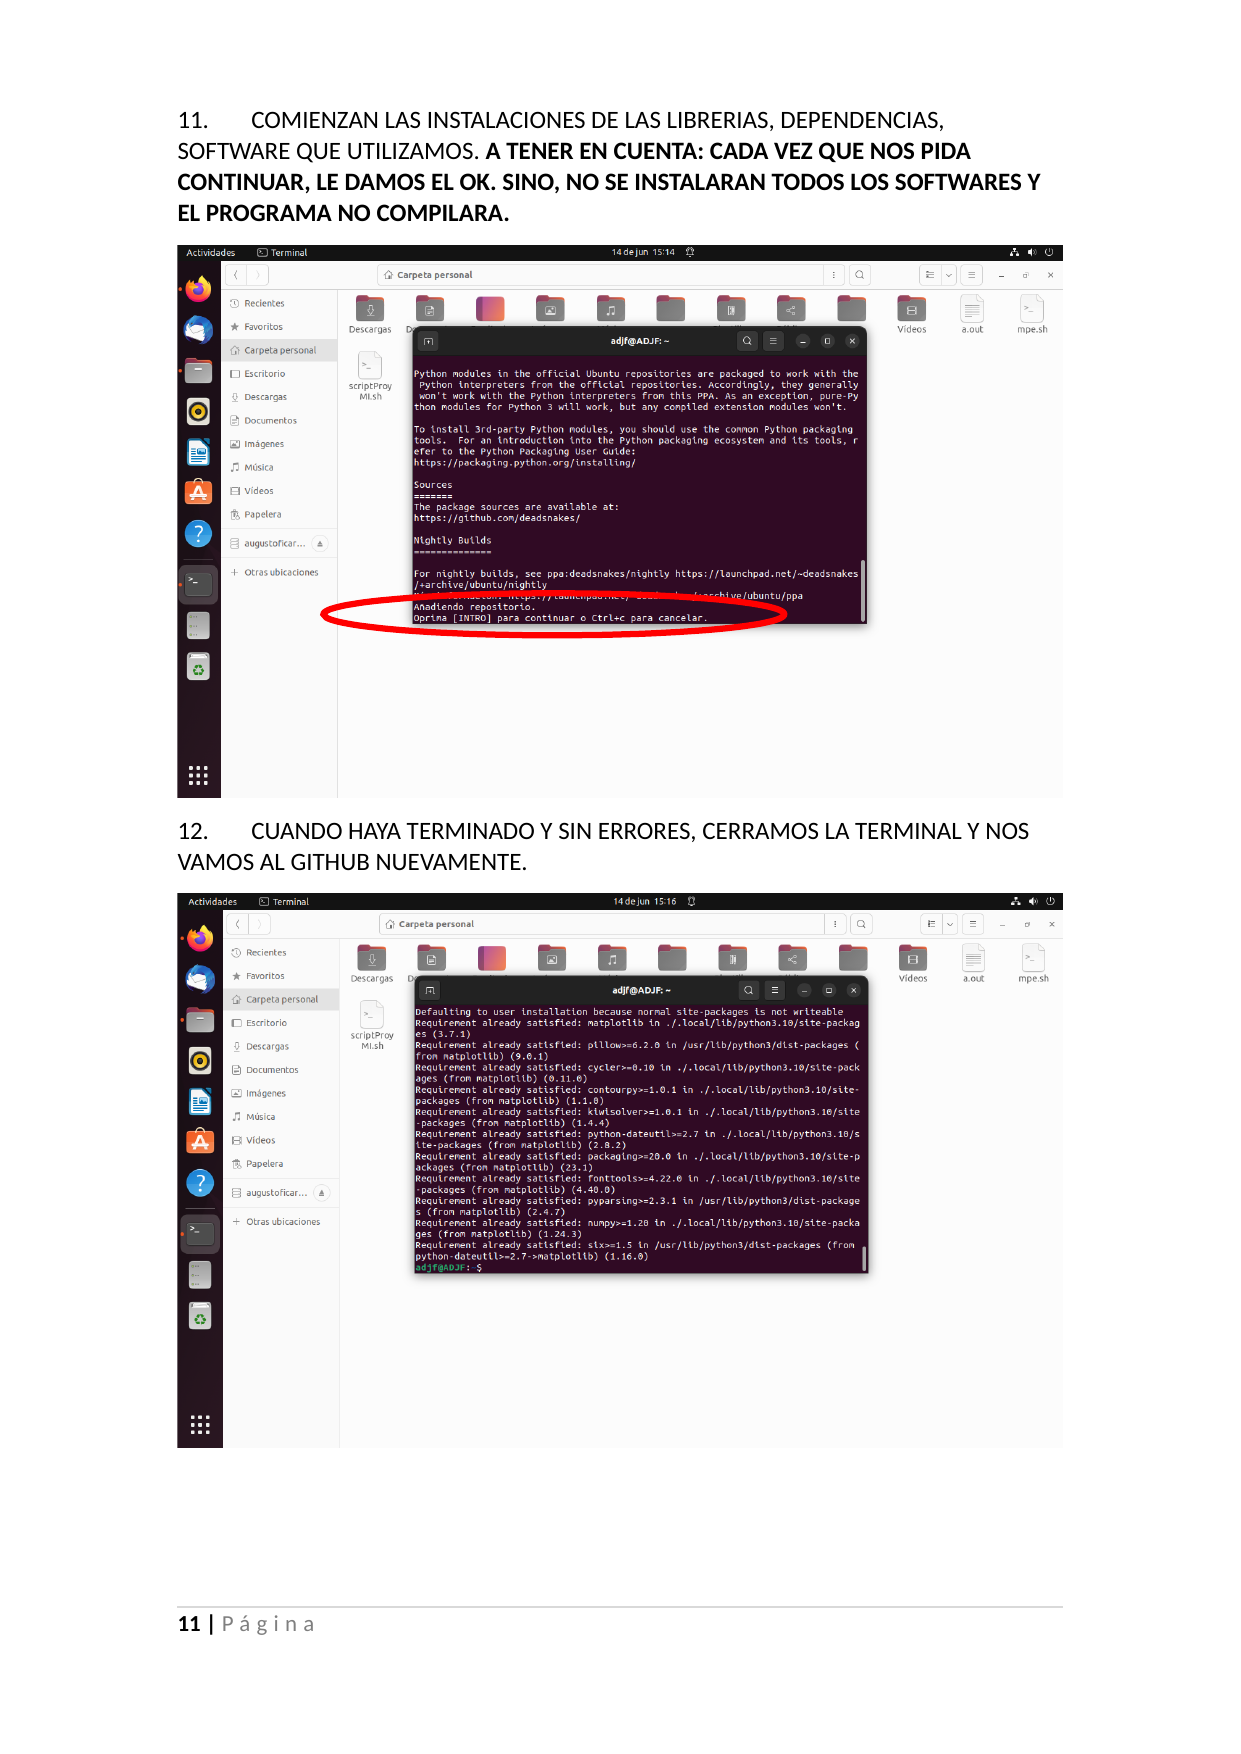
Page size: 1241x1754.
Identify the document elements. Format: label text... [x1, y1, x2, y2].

list COMIENZAN LAS INSTALACIONES DE LAS LIBRERIAS, DEPENDENCIAS, SOFTWARE QUE UTILIZAMOS. A TENER EN CUENTA: CADA VEZ QUE NOS PIDA CONTINUAR, LE DAMOS EL OK. SINO, NO SE INSTALARAN TODOS LOS SOFTWARES Y EL PROGRAMA NO COMPILARA. [177, 104, 1063, 228]
list CUANDO HAYA TERMINADO Y SIN ERRORES, CERRAMOS LA TERMINAL Y NOS VAMOS AL GITHUB NUEVAMENTE. [177, 815, 1063, 877]
